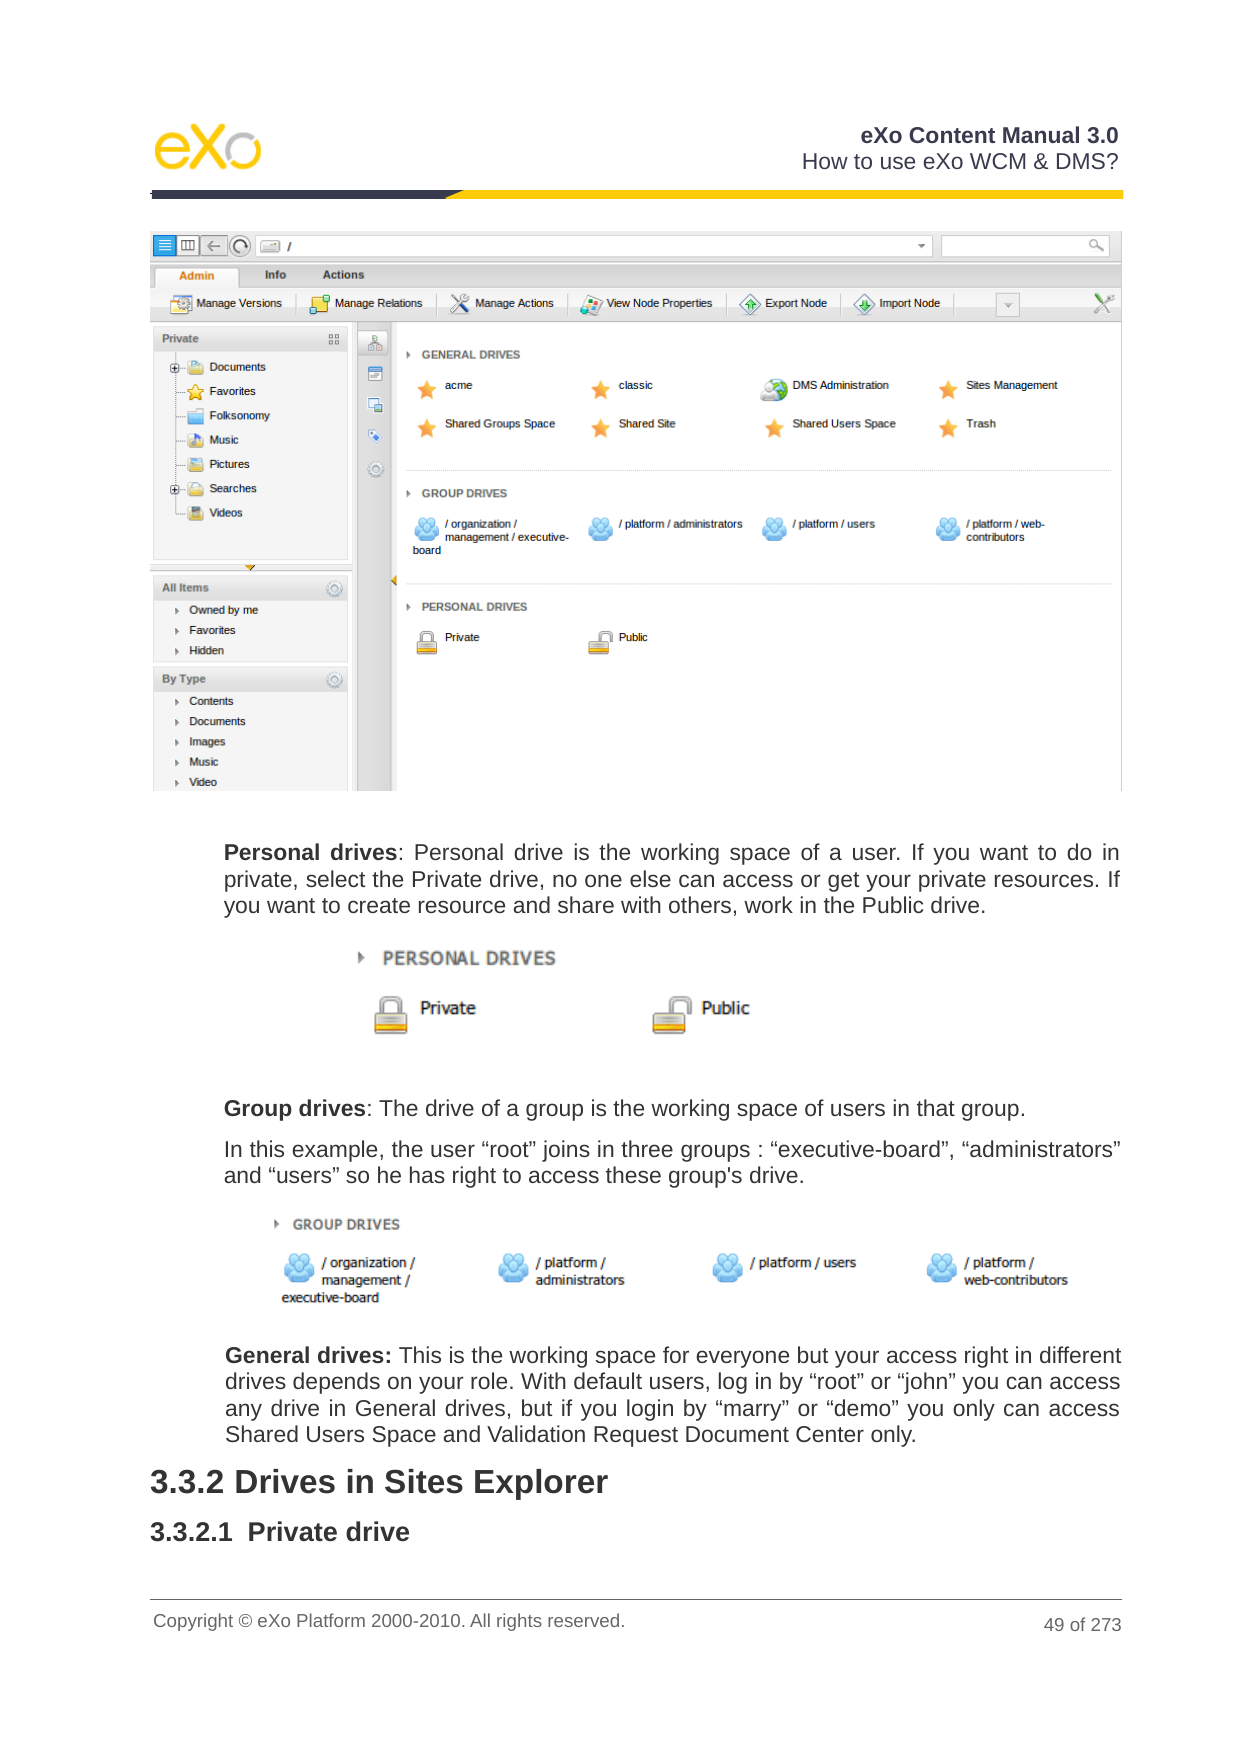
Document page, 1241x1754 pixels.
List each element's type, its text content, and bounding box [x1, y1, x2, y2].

subtitle Private drive [150, 1516, 1122, 1547]
list General drives: This is the working space for everyone but your access right in different drives depends on your role. With default users, log in by “root” or “john” you can access any drive in General drives, but if you login by “marry” or “demo” you only can access Shared Users Space and Validation Request Document Center only. [187, 1204, 1122, 1447]
text Group drives: The drive of a group is the working space of users in that group. [223, 933, 1122, 1121]
text In this example, the user “root” joins in three groups : “executive-board”, “administrators” and “users” so he has right to access these group's drive. [223, 1136, 1122, 1189]
picture [155, 123, 262, 170]
picture [347, 921, 882, 1095]
picture [150, 231, 1122, 791]
picture [151, 190, 1124, 199]
text Personal drives: Personal drive is the working space of a user. If you want to do in private, select the Private drive, no one else can access or get your private resources. If you want to create resource and share with others, work in the Public drive. [223, 839, 1122, 918]
picture [262, 1196, 1084, 1335]
subtitle Drives in Sites Explorer [150, 1462, 1122, 1501]
